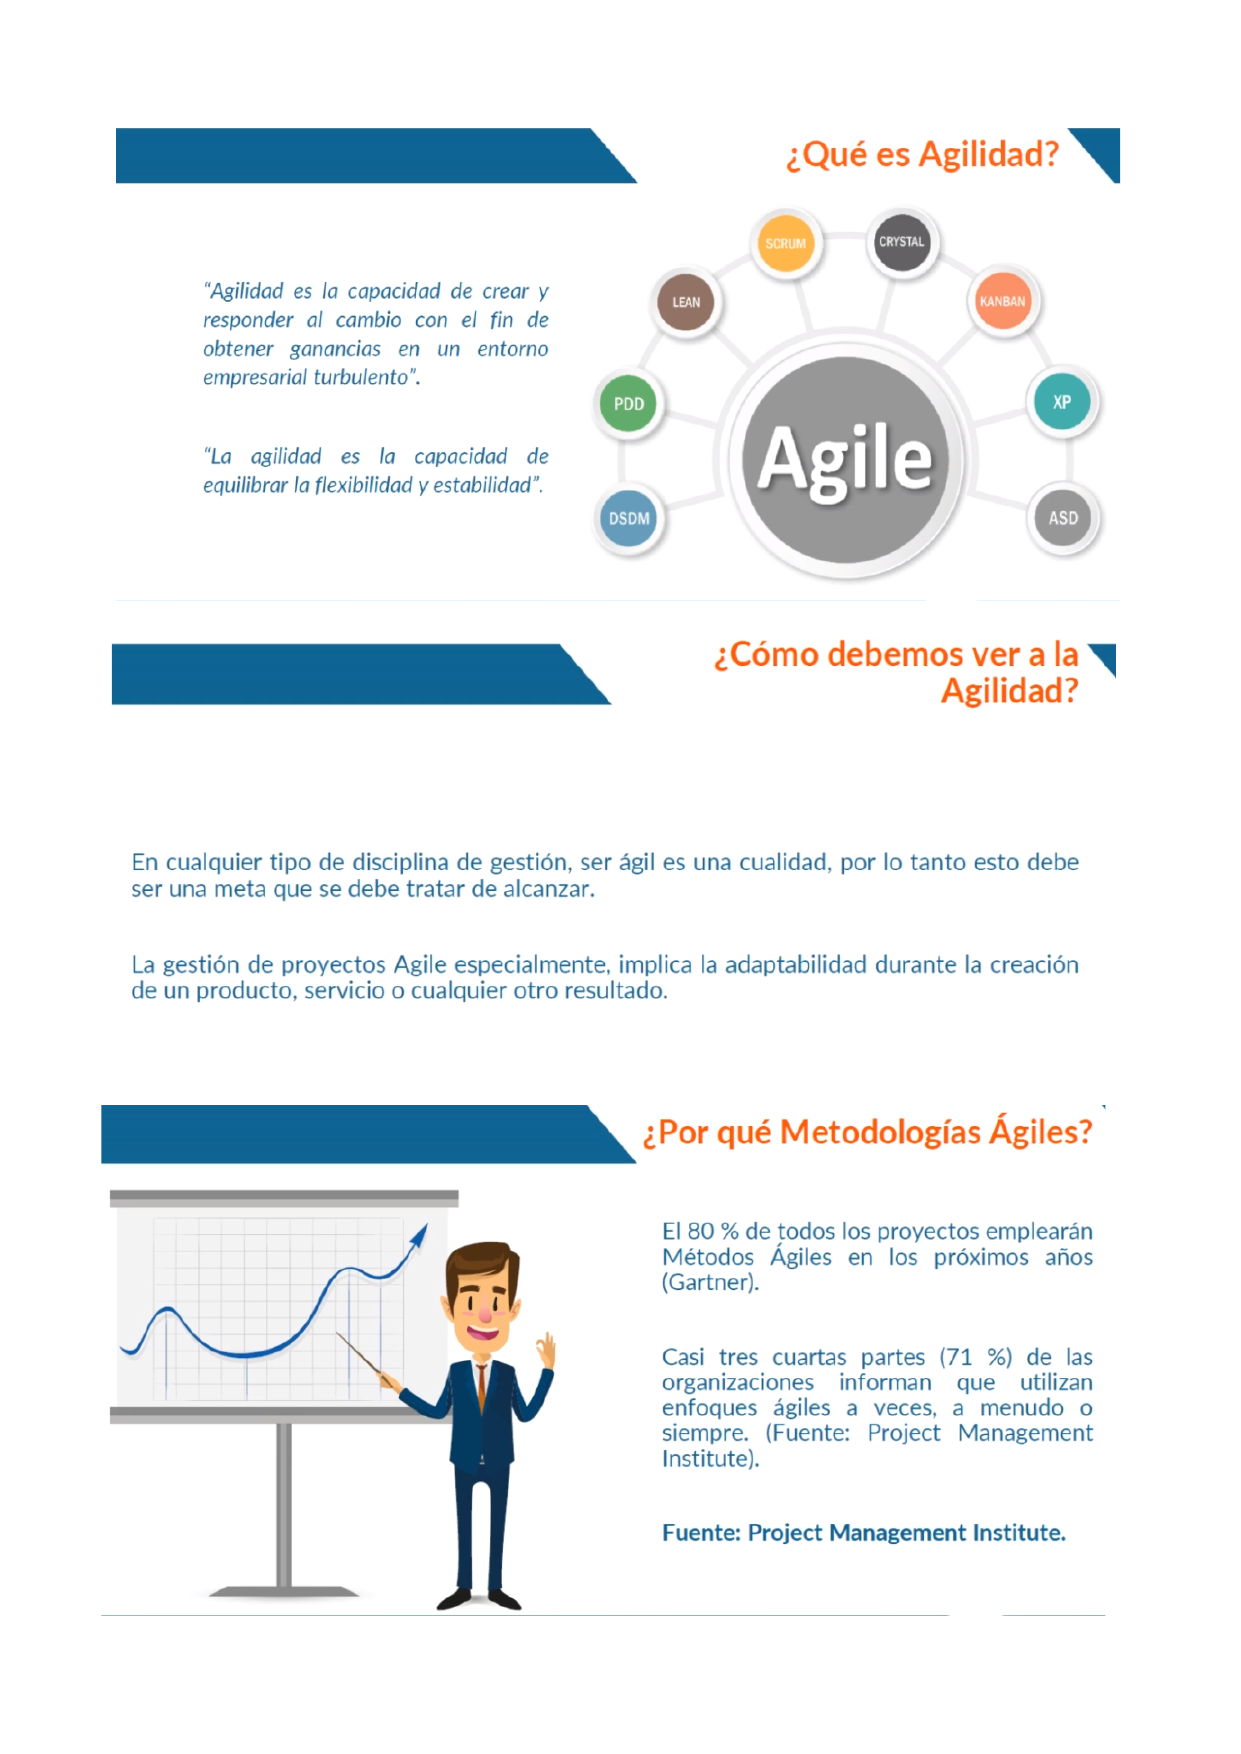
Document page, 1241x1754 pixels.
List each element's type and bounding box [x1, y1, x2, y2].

picture [101, 1105, 1106, 1616]
picture [111, 619, 1116, 1046]
picture [116, 128, 1121, 601]
